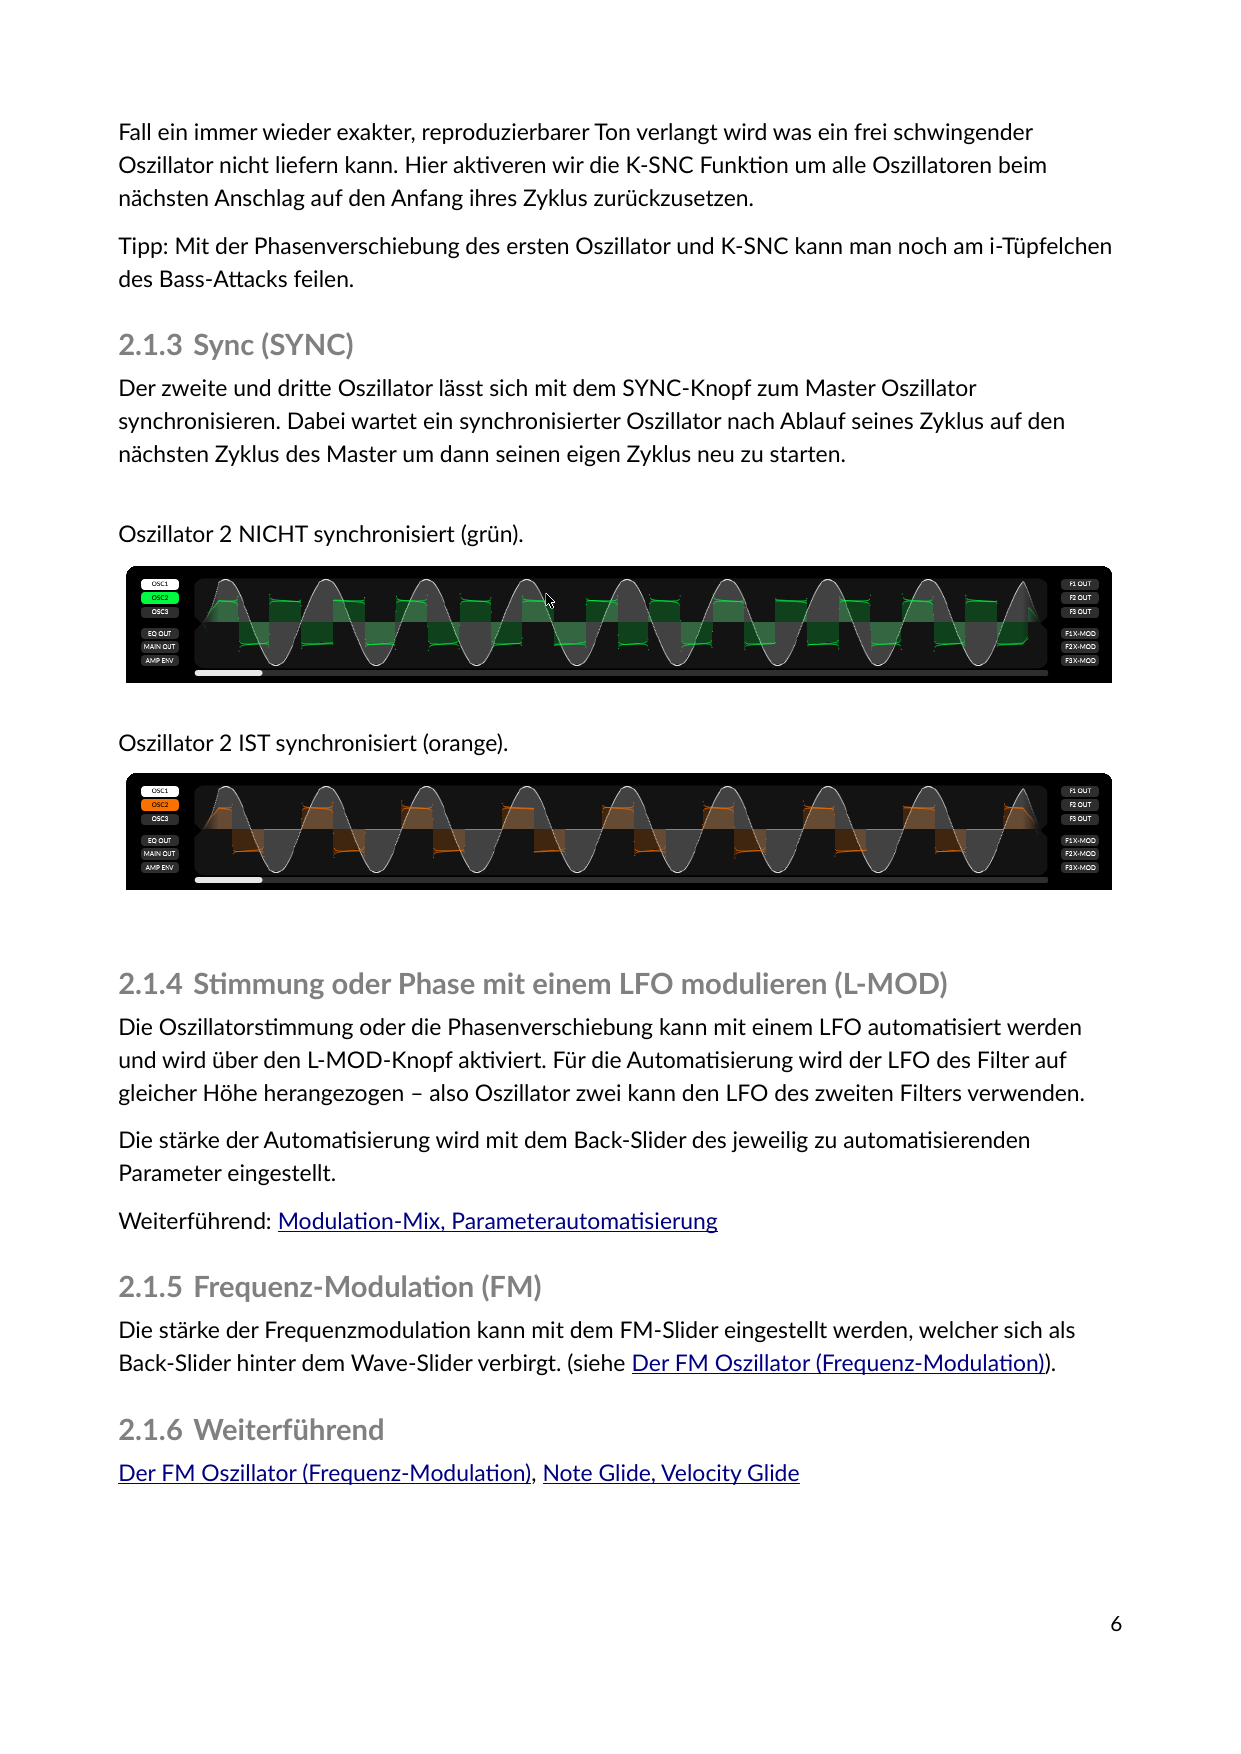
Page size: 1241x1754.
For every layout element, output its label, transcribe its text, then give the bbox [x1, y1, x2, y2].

text Oszillator 2 NICHT synchronisiert (grün). [118, 520, 1122, 548]
subtitle Frequenz-Modulation (FM) [118, 1269, 1122, 1304]
text Die stärke der Frequenzmodulation kann mit dem FM-Slider eingestellt werden, welcher sich als Back-Slider hinter dem Wave-Slider verbirgt. (siehe Der FM Oszillator (Frequenz-Modulation)). [118, 1316, 1122, 1377]
picture [118, 554, 1123, 691]
text Oszillator 2 IST synchronisiert (orange). [118, 691, 1122, 757]
text Der zweite und dritte Oszillator lässt sich mit dem SYNC-Knopf zum Master Oszillator synchronisieren. Dabei wartet ein synchronisierter Oszillator nach Ablauf seines Zyklus auf den nächsten Zyklus des Master um dann seinen eigen Zyklus neu zu starten. [118, 374, 1122, 500]
text Weiterführend: Modulation-Mix, Parameterautomatisierung [118, 1207, 1122, 1234]
picture [118, 761, 1123, 898]
subtitle Stimmung oder Phase mit einem LFO modulieren (L-MOD) [118, 966, 1122, 1001]
text Die Oszillatorstimmung oder die Phasenverschiebung kann mit einem LFO automatisiert werden und wird über den L-MOD-Knopf aktiviert. Für die Automatisierung wird der LFO des Filter auf gleicher Höhe herangezogen – also Oszillator zwei kann den LFO des zweiten Filters verwenden. [118, 1013, 1122, 1106]
text Die stärke der Automatisierung wird mit dem Back-Slider des jeweilig zu automatisierenden Parameter eingestellt. [118, 1126, 1122, 1187]
subtitle Sync (SYNC) [118, 326, 1122, 361]
text Fall ein immer wieder exakter, reproduzierbarer Ton verlangt wird was ein frei schwingender Oszillator nicht liefern kann. Hier aktiveren wir die K-SNC Funktion um alle Oszillatoren beim nächsten Anschlag auf den Anfang ihres Zyklus zurückzusetzen. [118, 118, 1122, 211]
subtitle Weiterführend [118, 1411, 1122, 1446]
text Der FM Oszillator (Frequenz-Modulation), Note Glide, Velocity Glide [118, 1459, 1122, 1486]
text Tipp: Mit der Phasenverschiebung des ersten Oszillator und K-SNC kann man noch am i-Tüpfelchen des Bass-Attacks feilen. [118, 231, 1122, 292]
